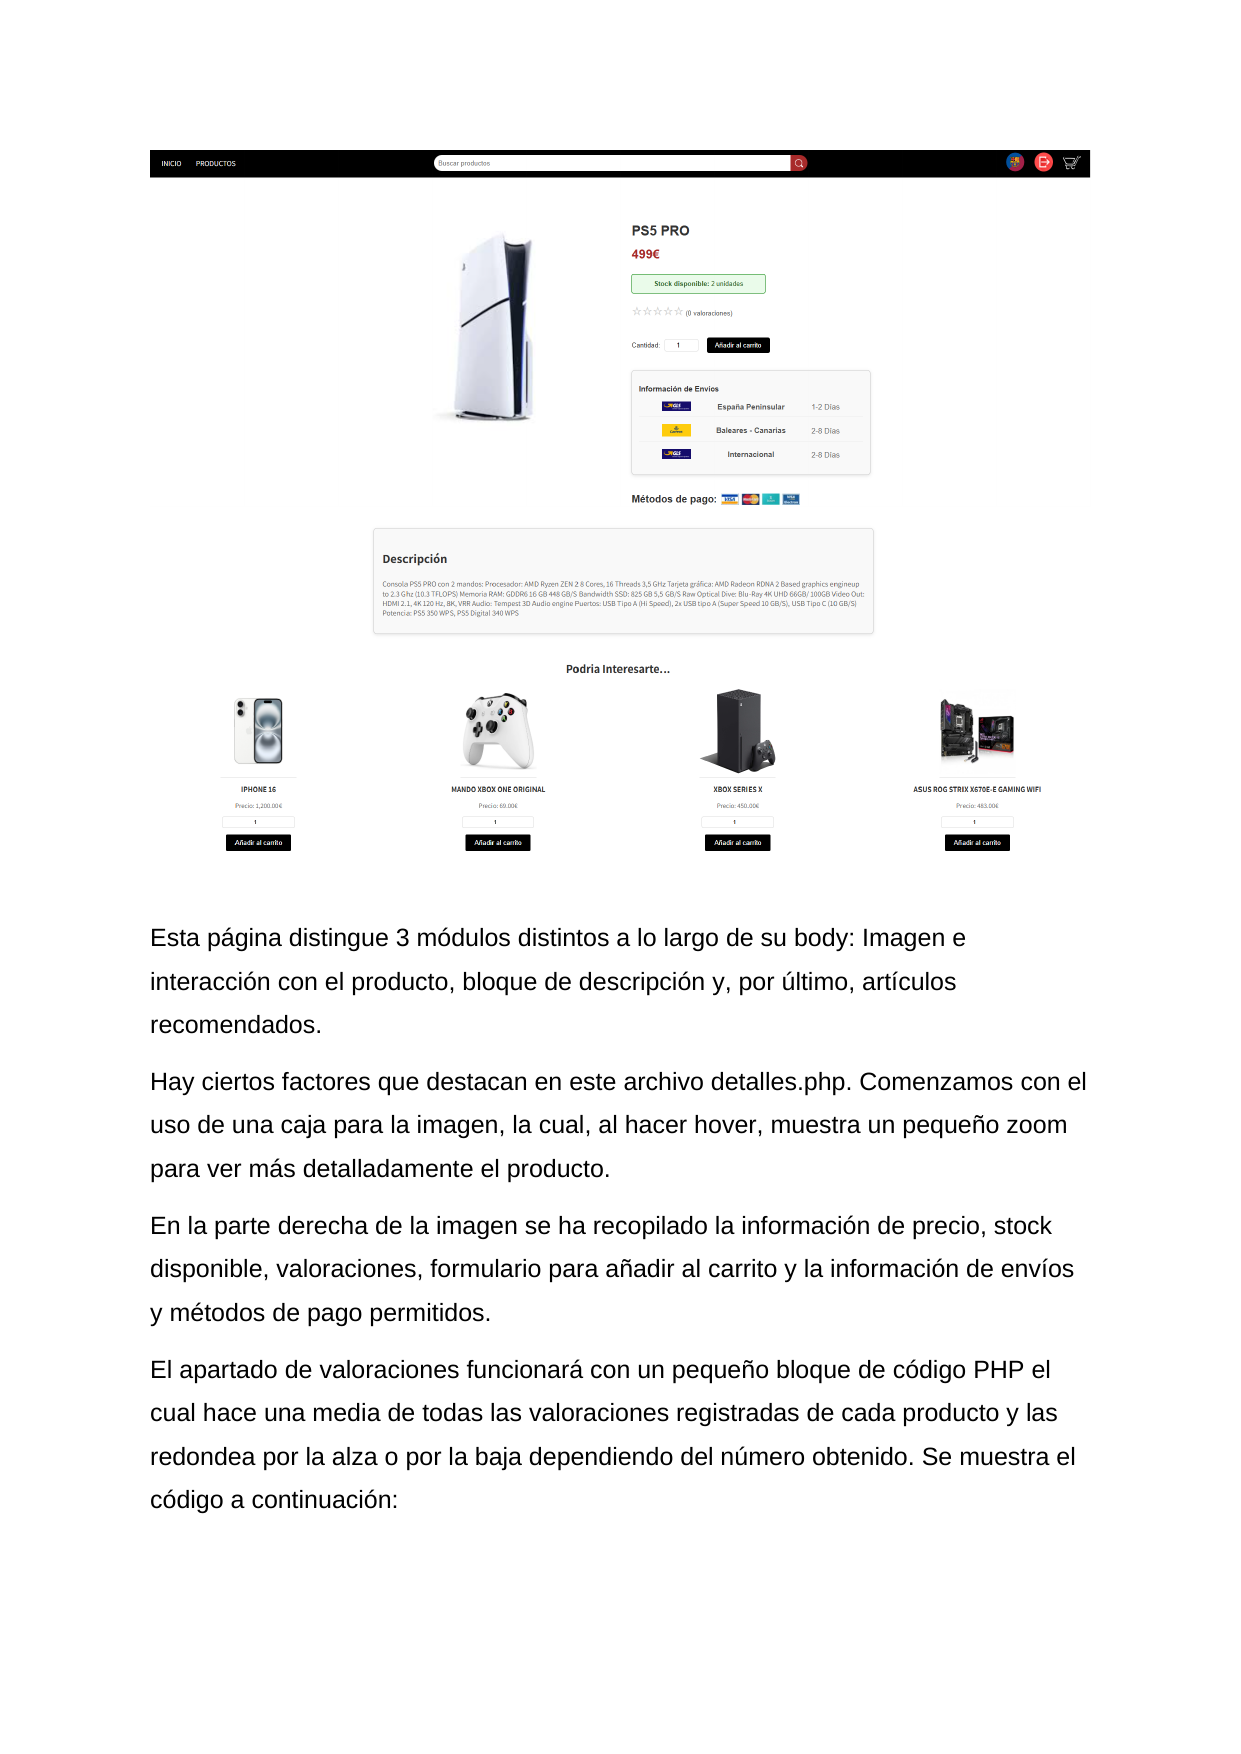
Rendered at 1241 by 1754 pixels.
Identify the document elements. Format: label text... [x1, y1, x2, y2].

text El apartado de valoraciones funcionará con un pequeño bloque de código PHP el cual hace una media de todas las valoraciones registradas de cada producto y las redondea por la alza o por la baja dependiendo del número obtenido. Se muestra el código a continuación: [150, 1355, 1090, 1513]
picture [150, 150, 1091, 507]
picture [150, 511, 1091, 866]
text Esta página distingue 3 módulos distintos a lo largo de su body: Imagen e interacción con el producto, bloque de descripción y, por último, artículos recomendados. [150, 923, 1090, 1038]
text En la parte derecha de la imagen se ha recopilado la información de precio, stock disponible, valoraciones, formulario para añadir al carrito y la información de envíos y métodos de pago permitidos. [150, 1211, 1090, 1326]
text Hay ciertos factores que destacan en este archivo detalles.php. Comenzamos con el uso de una caja para la imagen, la cual, al hacer hover, muestra un pequeño zoom para ver más detalladamente el producto. [150, 1067, 1090, 1182]
